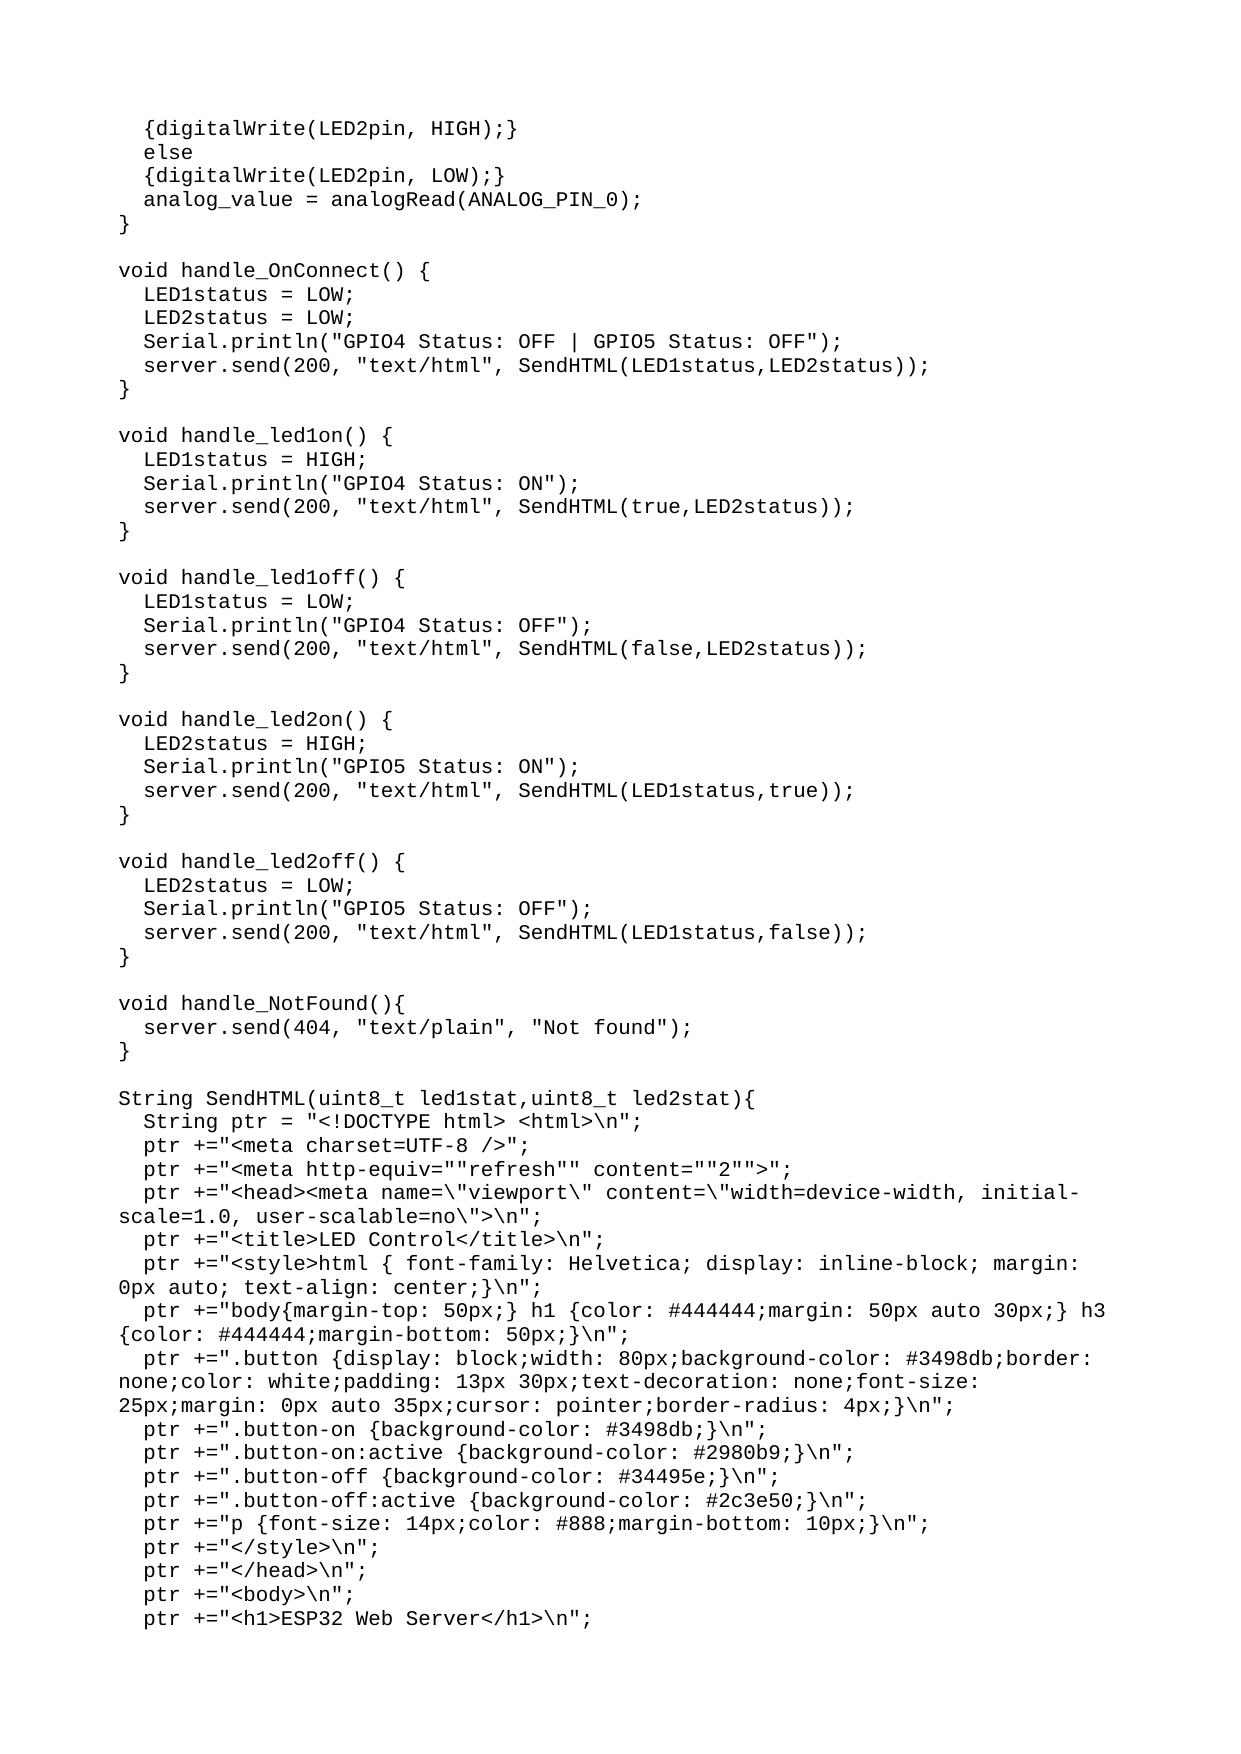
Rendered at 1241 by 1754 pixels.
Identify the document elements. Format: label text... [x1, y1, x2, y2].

text ptr +=".button-off {background-color: #34495e;}\n"; [118, 1466, 1122, 1489]
text server.send(404, "text/plain", "Not found"); [118, 1017, 1122, 1040]
text ptr +=".button {display: block;width: 80px;background-color: #3498db;border: none;color: white;padding: 13px 30px;text-decoration: none;font-size: 25px;margin: 0px auto 35px;cursor: pointer;border-radius: 4px;}\n"; [118, 1348, 1122, 1419]
text Serial.println("GPIO5 Status: ON"); [118, 757, 1122, 780]
text } [118, 1040, 1122, 1064]
text Serial.println("GPIO4 Status: OFF"); [118, 615, 1122, 638]
text LED2status = HIGH; [118, 733, 1122, 757]
text void handle_led2off() { [118, 851, 1122, 875]
text void handle_OnConnect() { [118, 260, 1122, 284]
text Serial.println("GPIO5 Status: OFF"); [118, 898, 1122, 922]
text } [118, 946, 1122, 969]
text server.send(200, "text/html", SendHTML(false,LED2status)); [118, 638, 1122, 662]
text ptr +="body{margin-top: 50px;} h1 {color: #444444;margin: 50px auto 30px;} h3 {color: #444444;margin-bottom: 50px;}\n"; [118, 1300, 1122, 1348]
text void handle_led1on() { [118, 426, 1122, 449]
text ptr +="</style>\n"; [118, 1537, 1122, 1561]
text server.send(200, "text/html", SendHTML(LED1status,true)); [118, 780, 1122, 804]
text void handle_NotFound(){ [118, 993, 1122, 1017]
text server.send(200, "text/html", SendHTML(LED1status,false)); [118, 922, 1122, 946]
text Serial.println("GPIO4 Status: OFF | GPIO5 Status: OFF"); [118, 331, 1122, 354]
text LED1status = HIGH; [118, 449, 1122, 473]
text ptr +=".button-on {background-color: #3498db;}\n"; [118, 1419, 1122, 1442]
text else [118, 142, 1122, 165]
text LED2status = LOW; [118, 875, 1122, 898]
text ptr +=".button-on:active {background-color: #2980b9;}\n"; [118, 1442, 1122, 1466]
text LED1status = LOW; [118, 591, 1122, 615]
text Serial.println("GPIO4 Status: ON"); [118, 473, 1122, 496]
text server.send(200, "text/html", SendHTML(true,LED2status)); [118, 496, 1122, 520]
text ptr +="<h1>ESP32 Web Server</h1>\n"; [118, 1608, 1122, 1631]
text } [118, 804, 1122, 827]
text ptr +="</head>\n"; [118, 1561, 1122, 1584]
text void handle_led1off() { [118, 567, 1122, 591]
text ptr +="<meta charset=UTF-8 />"; [118, 1135, 1122, 1158]
text ptr +="<head><meta name=\"viewport\" content=\"width=device-width, initial-scale=1.0, user-scalable=no\">\n"; [118, 1182, 1122, 1229]
text ptr +=".button-off:active {background-color: #2c3e50;}\n"; [118, 1489, 1122, 1513]
text } [118, 213, 1122, 236]
text ptr +="<body>\n"; [118, 1584, 1122, 1608]
text analog_value = analogRead(ANALOG_PIN_0); [118, 189, 1122, 213]
text String ptr = "<!DOCTYPE html> <html>\n"; [118, 1111, 1122, 1135]
text ptr +="p {font-size: 14px;color: #888;margin-bottom: 10px;}\n"; [118, 1513, 1122, 1537]
text ptr +="<style>html { font-family: Helvetica; display: inline-block; margin: 0px auto; text-align: center;}\n"; [118, 1253, 1122, 1300]
text ptr +="<meta http-equiv=""refresh"" content=""2"">"; [118, 1158, 1122, 1182]
text {digitalWrite(LED2pin, LOW);} [118, 165, 1122, 189]
text } [118, 378, 1122, 402]
text ptr +="<title>LED Control</title>\n"; [118, 1229, 1122, 1253]
text } [118, 520, 1122, 544]
text String SendHTML(uint8_t led1stat,uint8_t led2stat){ [118, 1088, 1122, 1111]
text LED2status = LOW; [118, 307, 1122, 331]
text } [118, 662, 1122, 686]
text server.send(200, "text/html", SendHTML(LED1status,LED2status)); [118, 354, 1122, 378]
text {digitalWrite(LED2pin, HIGH);} [118, 118, 1122, 142]
text void handle_led2on() { [118, 709, 1122, 733]
text LED1status = LOW; [118, 284, 1122, 307]
